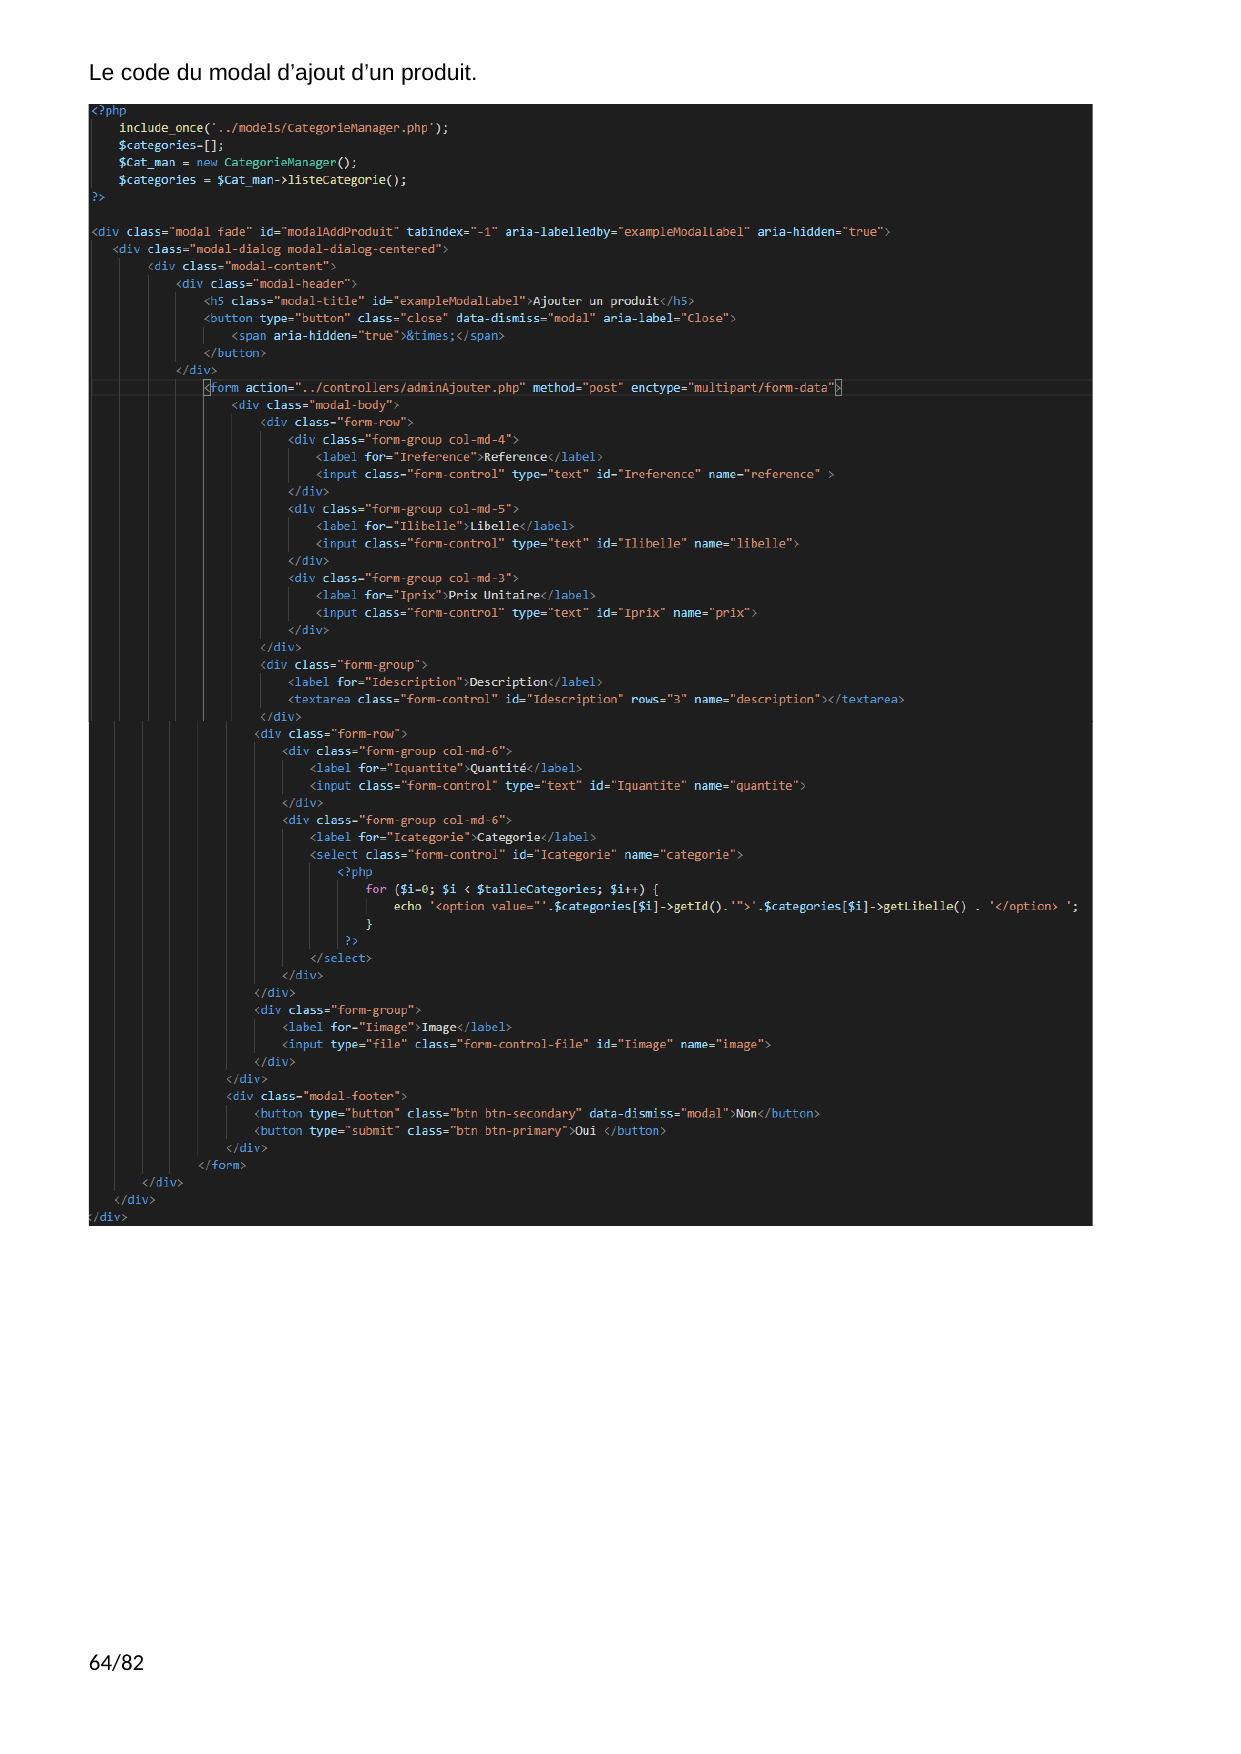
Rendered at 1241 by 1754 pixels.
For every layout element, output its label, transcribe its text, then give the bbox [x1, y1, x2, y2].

picture [88, 104, 1093, 1226]
text Le code du modal d’ajout d’un produit. [89, 59, 1092, 85]
